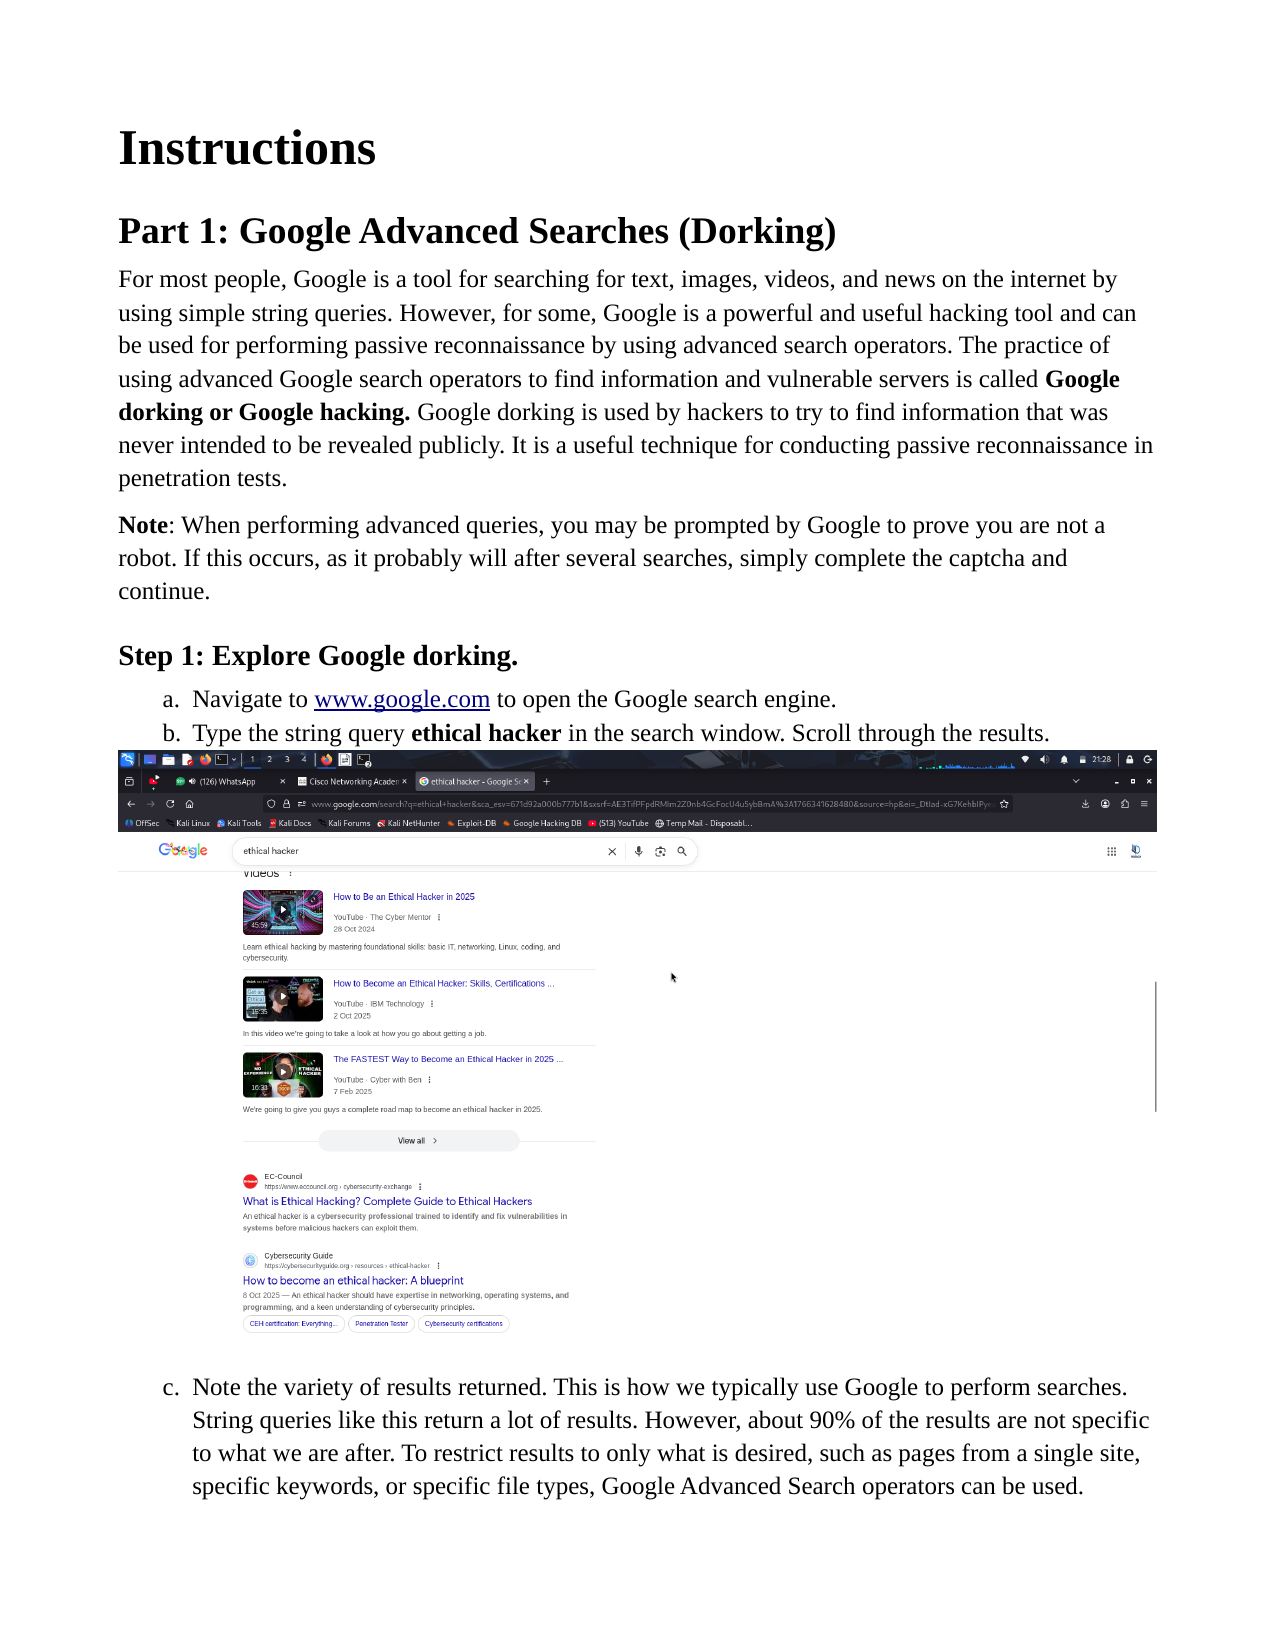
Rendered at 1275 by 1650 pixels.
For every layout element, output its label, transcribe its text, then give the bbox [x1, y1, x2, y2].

subtitle Part 1: Google Advanced Searches (Dorking) [118, 209, 1157, 252]
subtitle Instructions [118, 118, 1157, 176]
list Type the string query ethical hacker in the search window. Scroll through the results. [162, 718, 1157, 746]
list Note the variety of results returned. This is how we typically use Google to perform searches. String queries like this return a lot of results. However, about 90% of the results are not specific to what we are after. To restrict results to only what is desired, such as pages from a single site, specific keywords, or specific file types, Google Advanced Search operators can be used. [162, 1372, 1157, 1500]
text For most people, Google is a tool for searching for text, images, videos, and news on the internet by using simple string queries. However, for some, Google is a powerful and useful hacking tool and can be used for performing passive reconnaissance by using advanced search operators. The practice of using advanced Google search operators to find information and vulnerable servers is called Google dorking or Google hacking. Google dorking is used by hackers to try to find information that was never intended to be revealed publicly. It is a useful technique for conducting passive reconnaissance in penetration tests. [118, 264, 1157, 491]
picture [118, 750, 1157, 1335]
list Navigate to www.google.com to open the Google search engine. [162, 684, 1157, 713]
text Note: When performing advanced queries, you may be prompted by Google to prove you are not a robot. If this occurs, as it probably will after several searches, simply complete the captcha and continue. [118, 510, 1157, 605]
subtitle Step 1: Explore Google dorking. [118, 638, 1157, 672]
